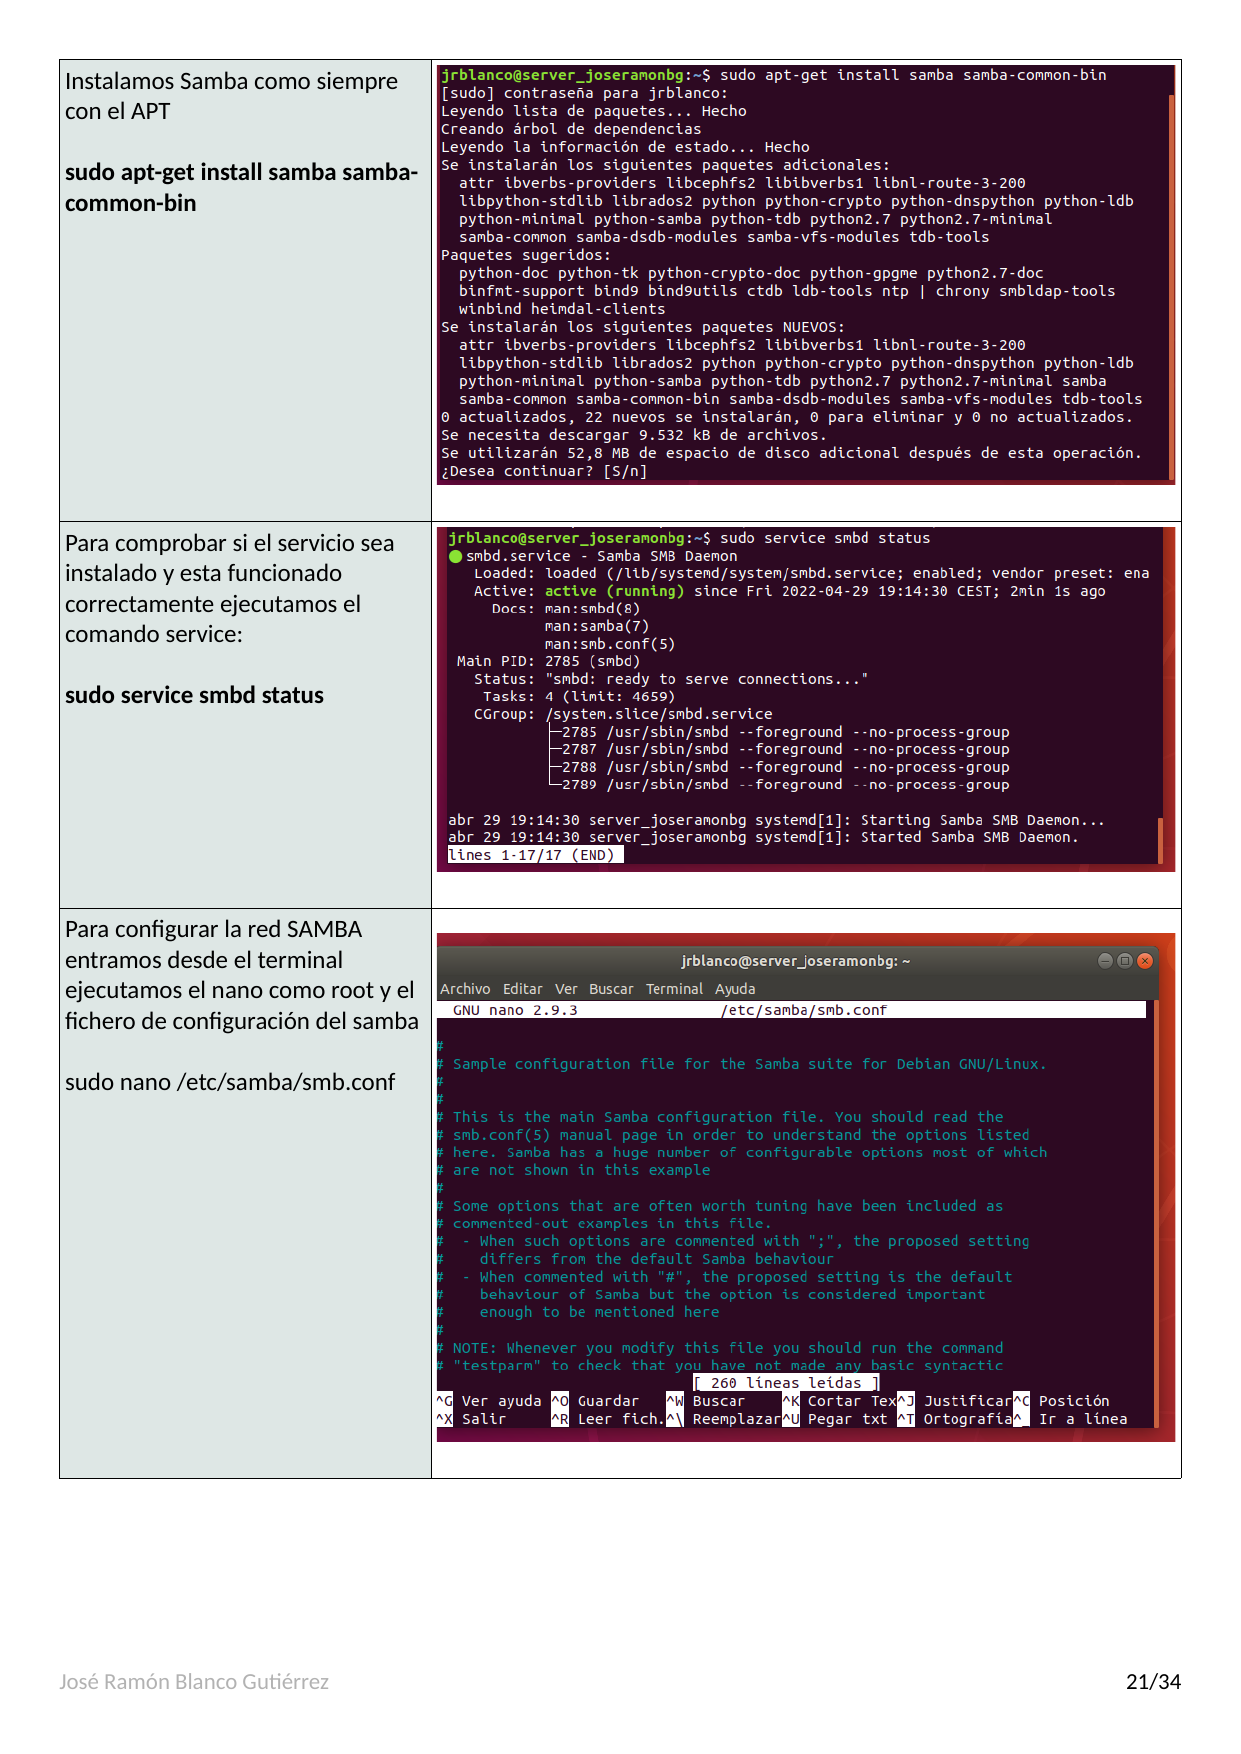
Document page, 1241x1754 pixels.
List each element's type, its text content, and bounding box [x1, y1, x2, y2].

table_cell Para configurar la red SAMBA entramos desde el terminal ejecutamos el nano como root y el fichero de configuración del samba sudo nano /etc/samba/smb.conf [60, 909, 431, 1478]
picture [436, 527, 1176, 872]
table_cell [432, 60, 1181, 521]
table_cell [432, 522, 1181, 908]
picture [436, 65, 1176, 485]
table_cell Para comprobar si el servicio sea instalado y esta funcionado correctamente ejecutamos el comando service: sudo service smbd status [60, 522, 431, 908]
picture [436, 933, 1176, 1442]
table_cell [432, 909, 1181, 1478]
table_cell Instalamos Samba como siempre con el APT sudo apt-get install samba samba-common-bin [60, 60, 431, 521]
